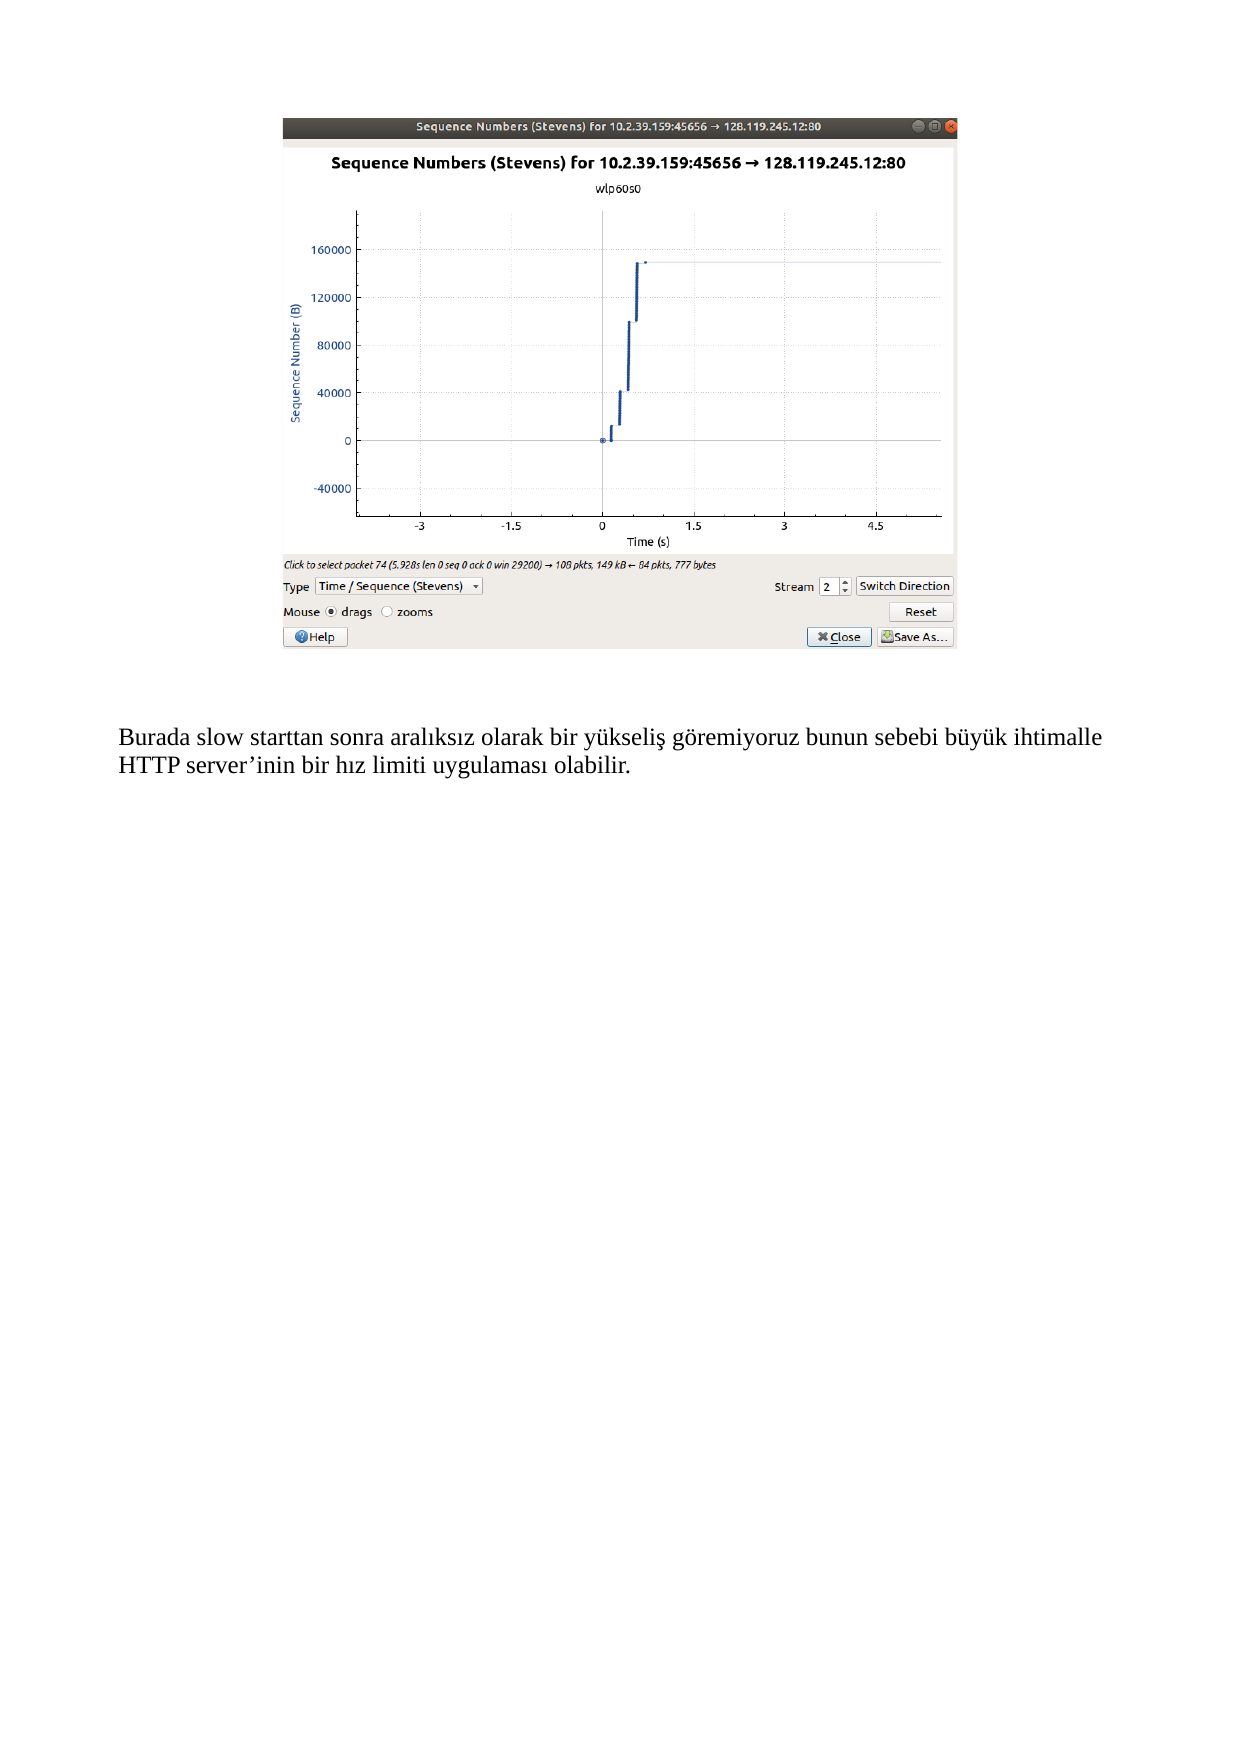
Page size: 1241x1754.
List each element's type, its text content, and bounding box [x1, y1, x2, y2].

picture [282, 118, 958, 649]
text Burada slow starttan sonra aralıksız olarak bir yükseliş göremiyoruz bunun sebebi büyük ihtimalle HTTP server’inin bir hız limiti uygulaması olabilir. [118, 722, 1122, 779]
